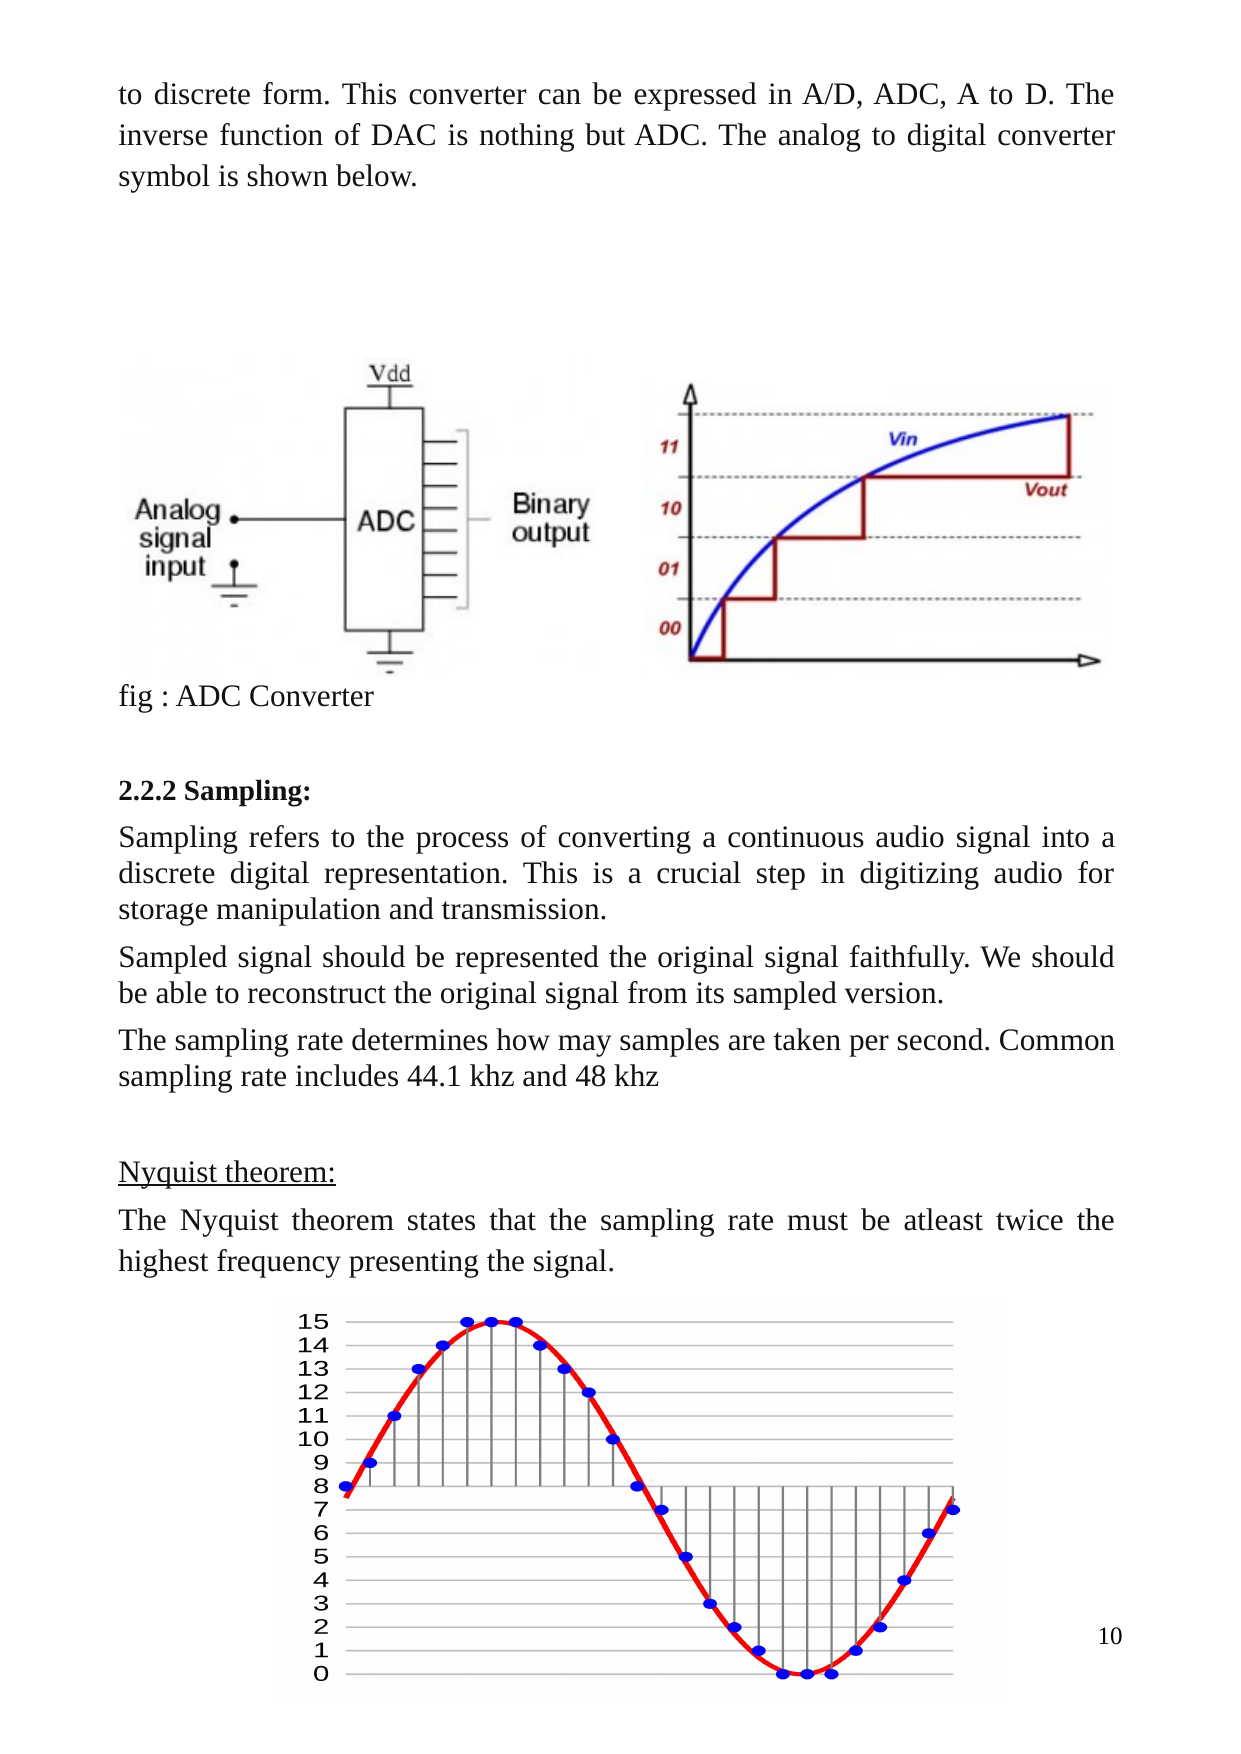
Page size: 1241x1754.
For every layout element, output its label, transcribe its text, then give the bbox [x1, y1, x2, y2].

text Sampled signal should be represented the original signal faithfully. We should be able to reconstruct the original signal from its sampled version. [118, 938, 1116, 1010]
text Nyquist theorem: [118, 1153, 1116, 1189]
text 2.2.2 Sampling: [118, 773, 1116, 806]
text The Nyquist theorem states that the sampling rate must be atleast twice the highest frequency presenting the signal. [118, 1201, 1116, 1278]
text fig : ADC Converter [118, 354, 1116, 713]
text The sampling rate determines how may samples are taken per second. Common sampling rate includes 44.1 khz and 48 khz [118, 1022, 1116, 1093]
text to discrete form. This converter can be expressed in A/D, ADC, A to D. The inverse function of DAC is nothing but ADC. The analog to digital converter symbol is shown below. [118, 75, 1116, 193]
text Sampling refers to the process of converting a continuous audio signal into a discrete digital representation. This is a crucial step in digitizing audio for storage manipulation and transmission. [118, 818, 1116, 926]
